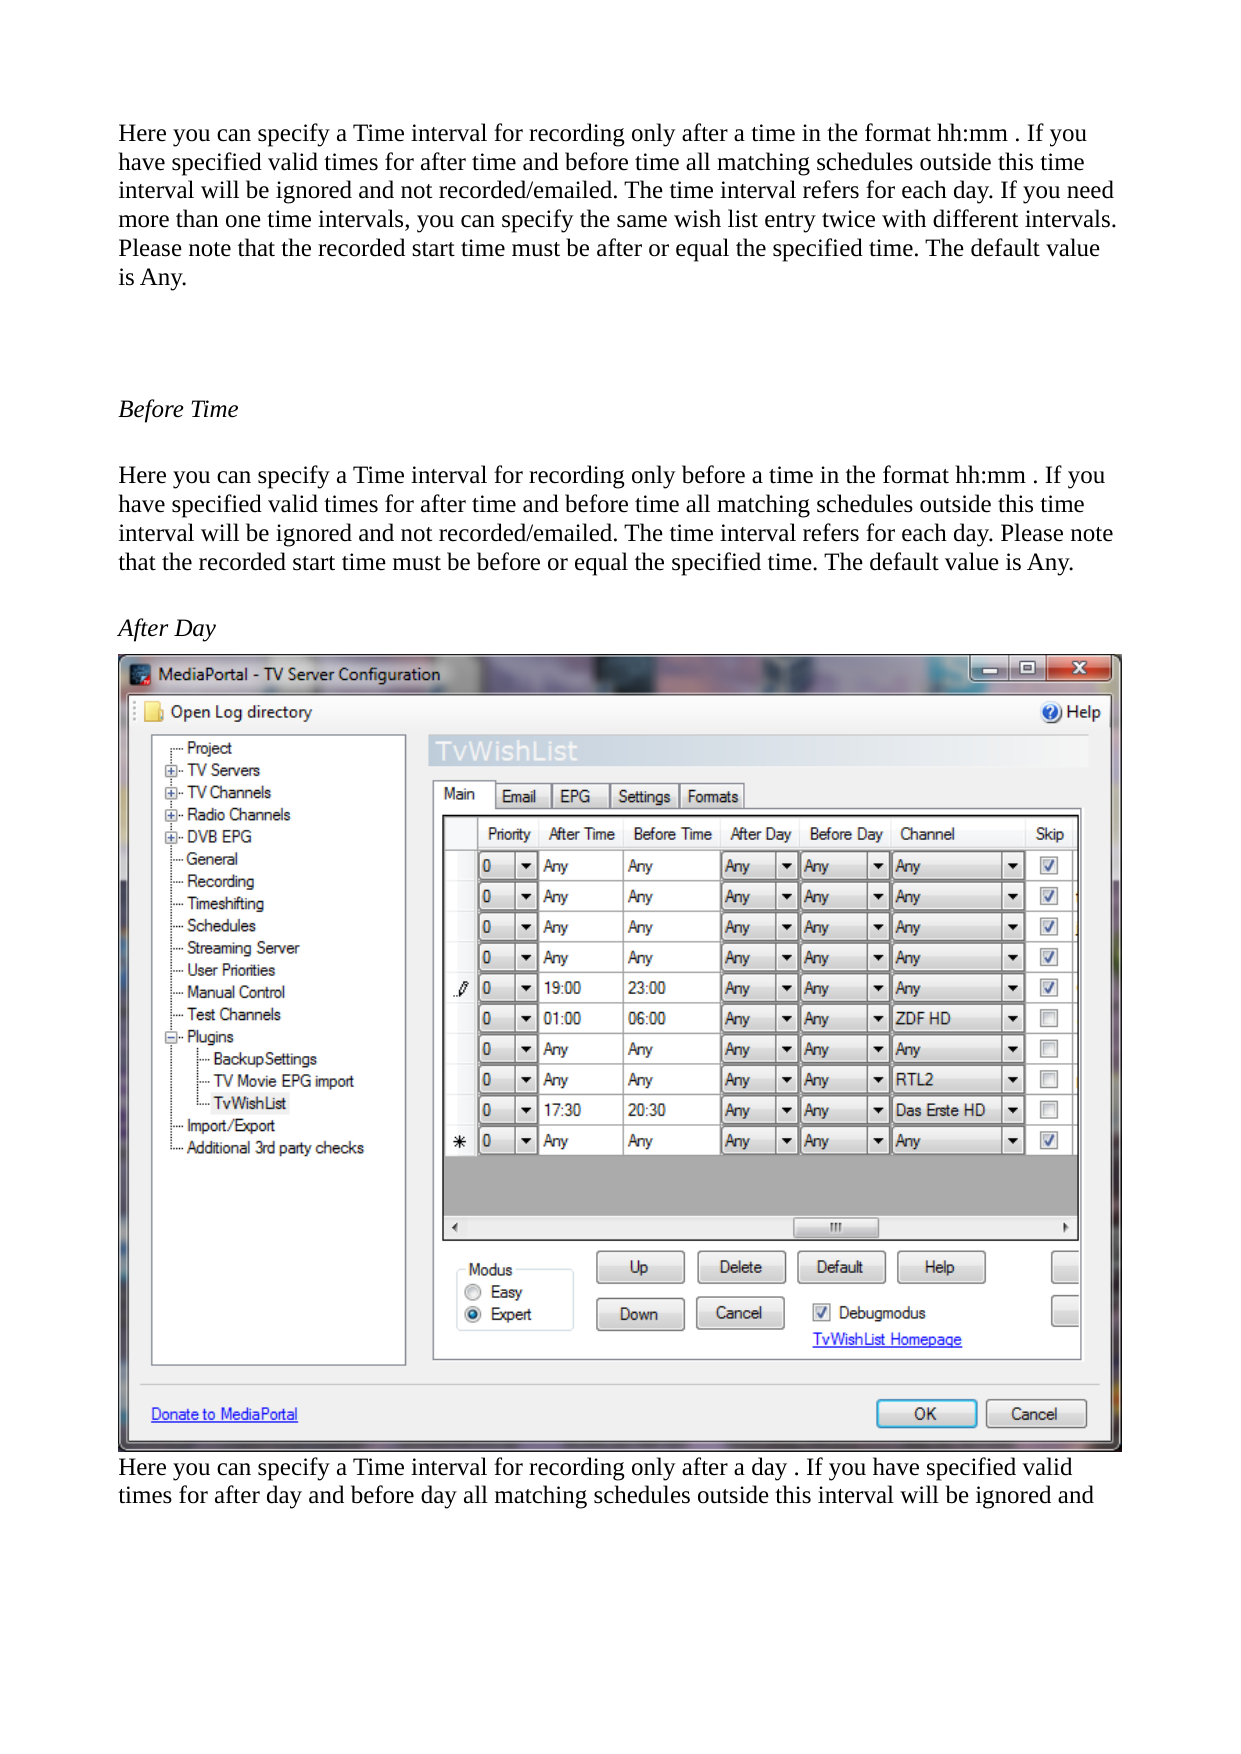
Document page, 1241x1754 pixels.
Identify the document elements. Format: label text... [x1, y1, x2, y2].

text Here you can specify a Time interval for recording only before a time in the format hh:mm . If you have specified valid times for after time and before time all matching schedules outside this time interval will be ignored and not recorded/emailed. The time interval refers for each day. Please note that the recorded start time must be before or equal the specified time. The default value is Any. [118, 461, 1122, 576]
text Here you can specify a Time interval for recording only after a time in the format hh:mm . If you have specified valid times for after time and before time all matching schedules outside this time interval will be ignored and not recorded/emailed. The time interval refers for each day. If you need more than one time intervals, you can specify the same wish list entry twice with different intervals. Please note that the recorded start time must be after or equal the specified time. The default value is Any. [118, 118, 1122, 291]
text After Day [118, 613, 1122, 642]
text Here you can specify a Time interval for recording only after a day . If you have specified valid times for after day and before day all matching schedules outside this interval will be ignored and [118, 1452, 1122, 1509]
text Before Time [118, 394, 1122, 423]
picture [118, 654, 1122, 1452]
